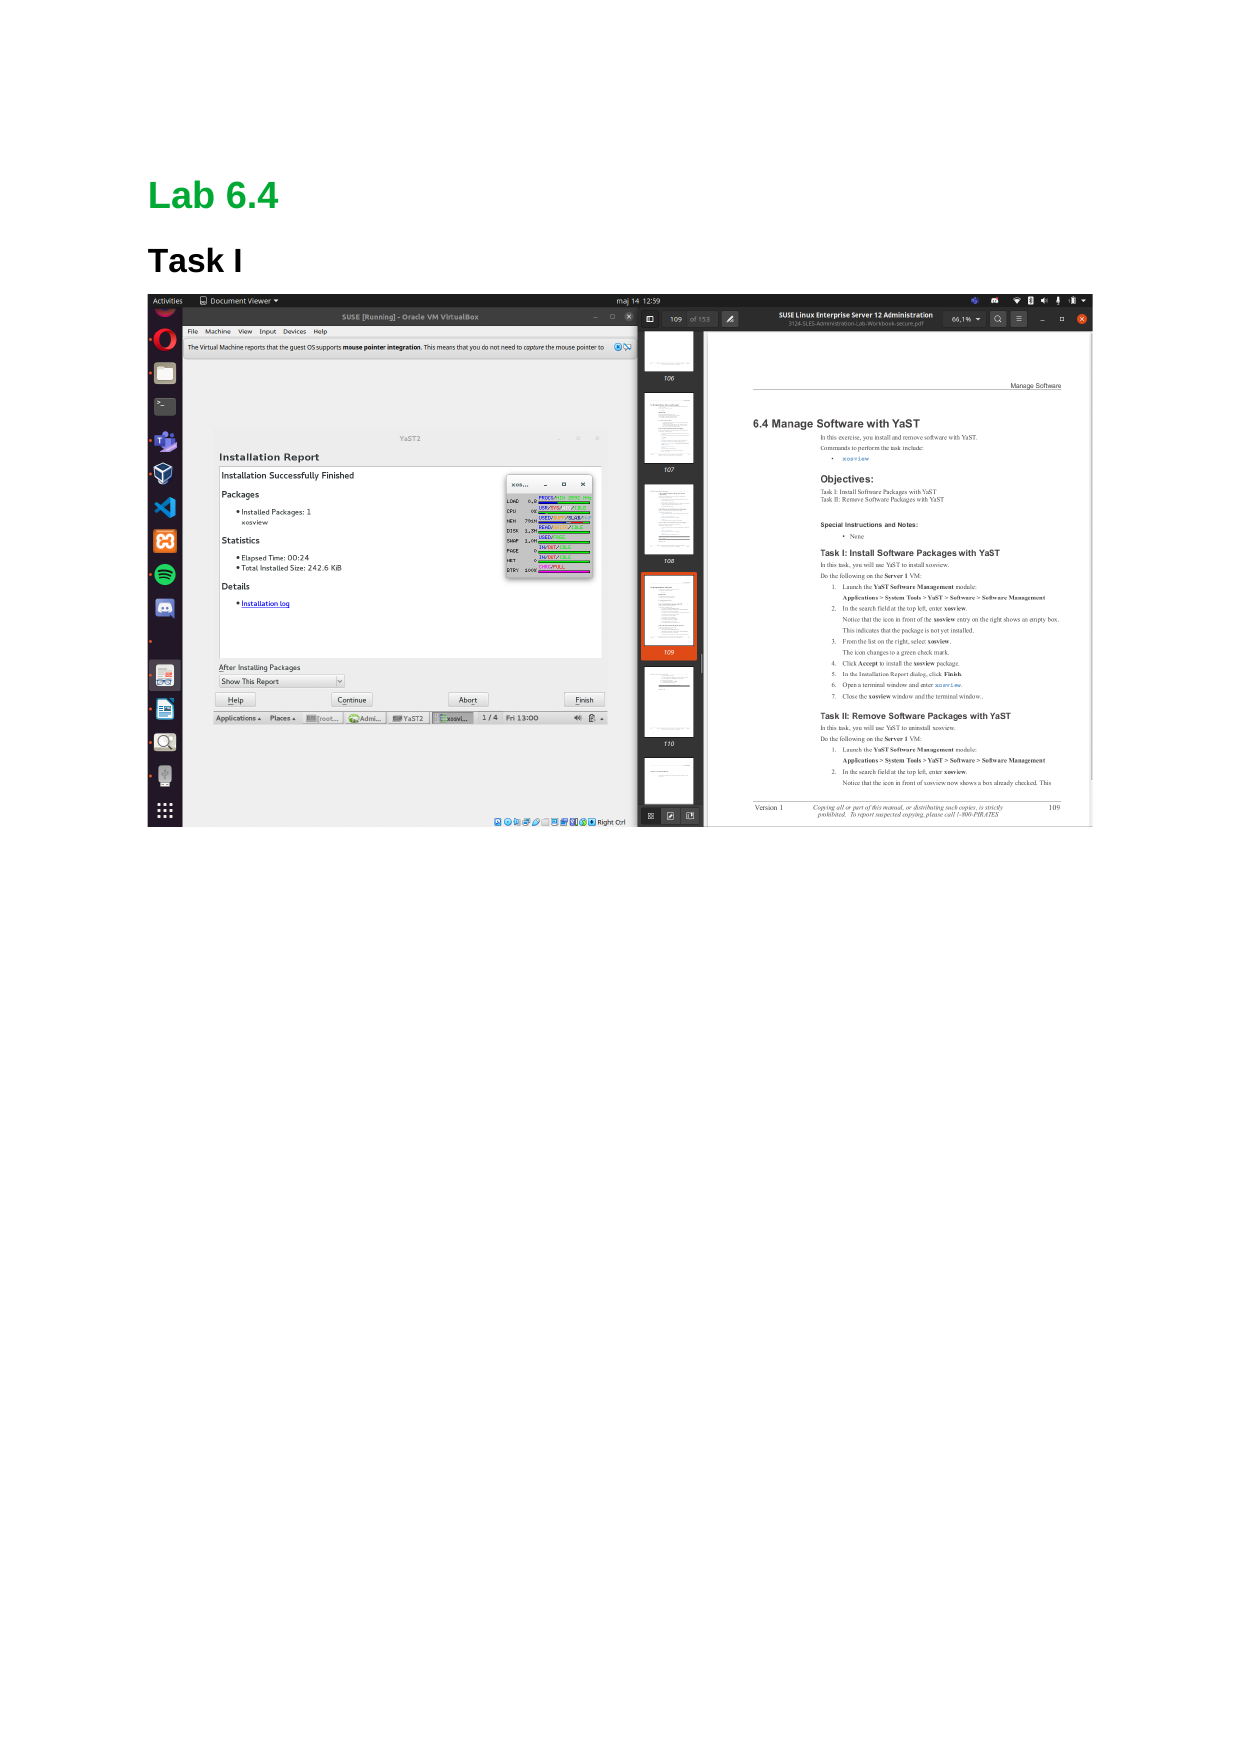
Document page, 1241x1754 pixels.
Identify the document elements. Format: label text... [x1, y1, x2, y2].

picture [147, 294, 1093, 827]
subtitle Lab 6.4 [148, 173, 1093, 216]
subtitle Task I [148, 241, 1093, 279]
